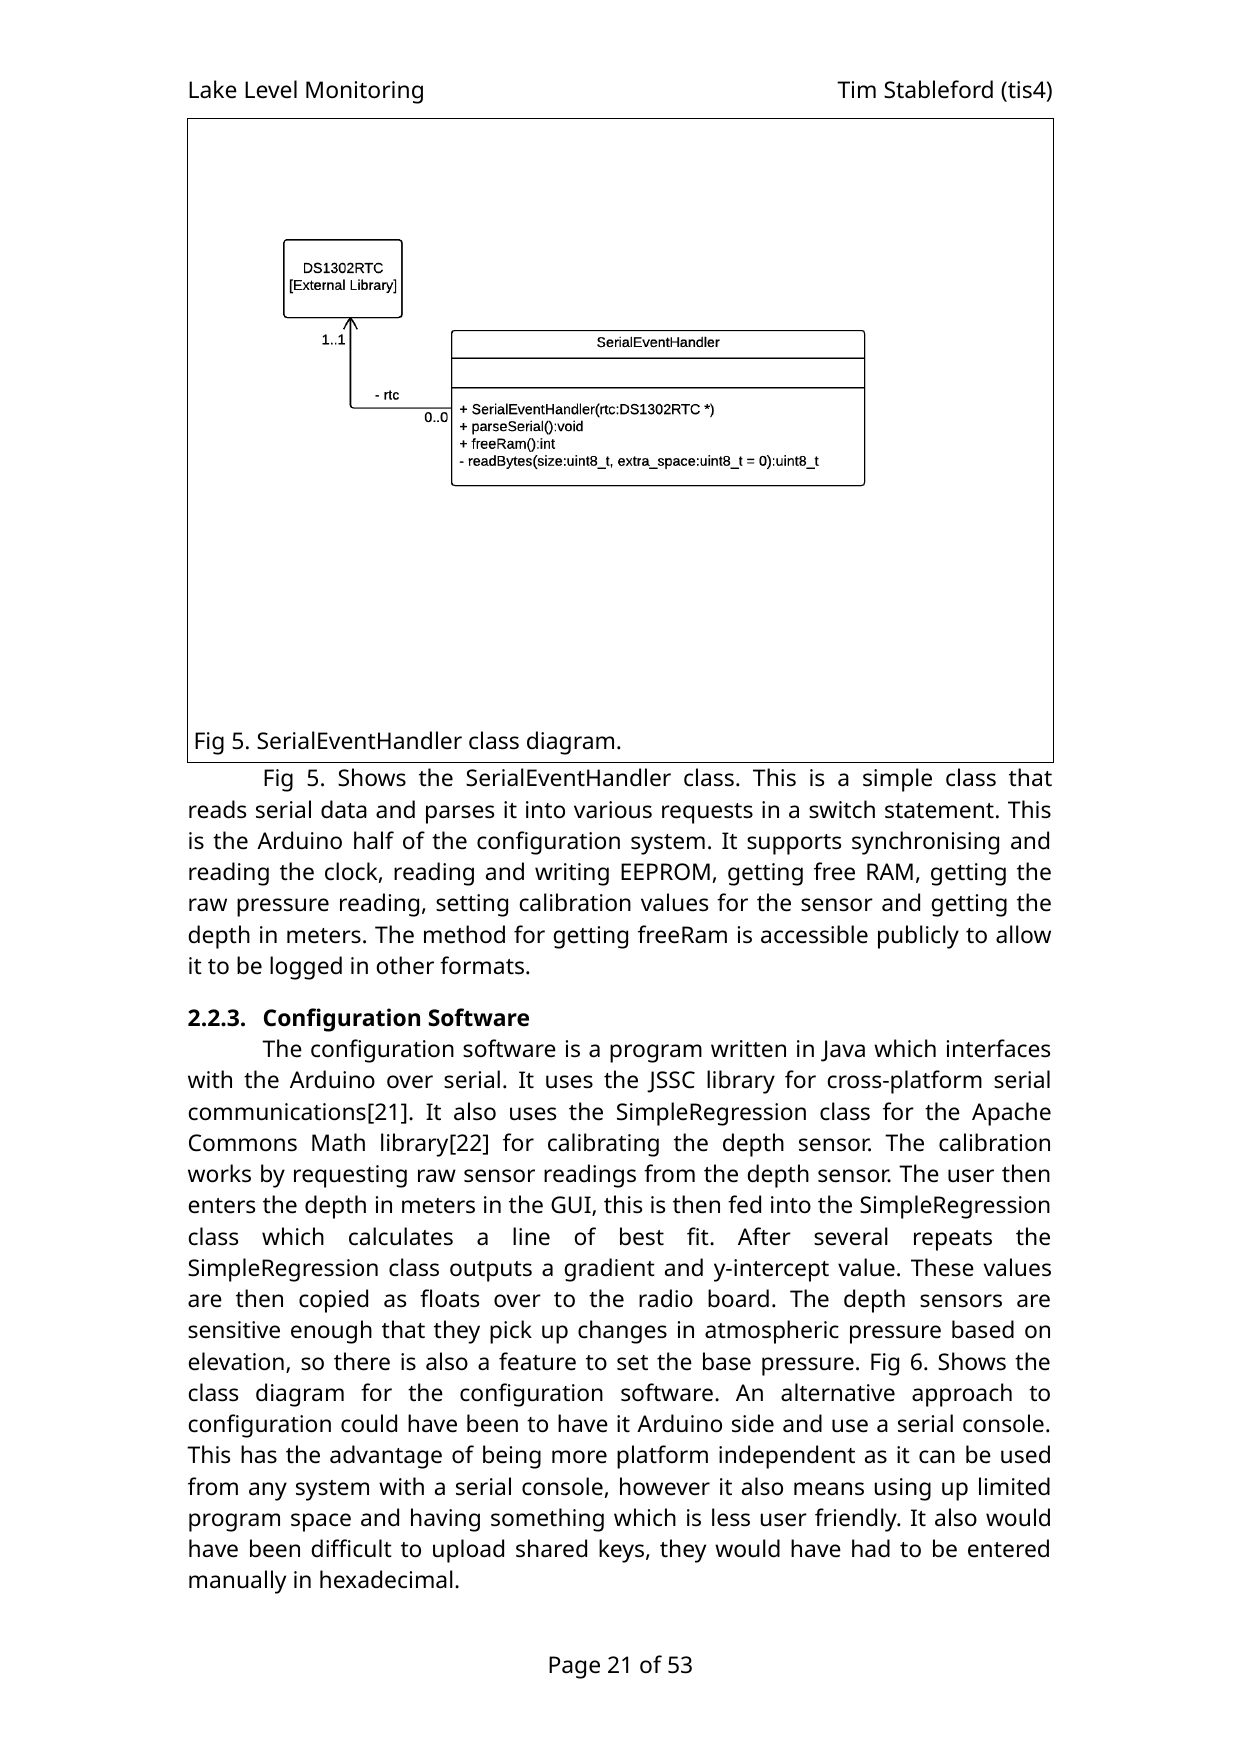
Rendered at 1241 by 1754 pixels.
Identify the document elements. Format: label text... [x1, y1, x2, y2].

text Fig 5. Shows the SerialEventHandler class. This is a simple class that reads serial data and parses it into various requests in a switch statement. This is the Arduino half of the configuration system. It supports synchronising and reading the clock, reading and writing EEPROM, getting free RAM, getting the raw pressure reading, setting calibration values for the sensor and getting the depth in meters. The method for getting freeRam is accessible publicly to allow it to be logged in other formats. [187, 763, 1053, 981]
text The configuration software is a program written in Java which interfaces with the Arduino over serial. It uses the JSSC library for cross-platform serial communications[21]. It also uses the SimpleRegression class for the Apache Commons Math library[22] for calibrating the depth sensor. The calibration works by requesting raw sensor readings from the depth sensor. The user then enters the depth in meters in the GUI, this is then fed into the SimpleRegression class which calculates a line of best fit. After several repeats the SimpleRegression class outputs a gradient and y-intercept value. These values are then copied as floats over to the radio board. The depth sensors are sensitive enough that they pick up changes in atmospheric pressure based on elevation, so there is also a feature to set the base pressure. Fig 6. Shows the class diagram for the configuration software. An alternative approach to configuration could have been to have it Arduino side and use a serial console. This has the advantage of being more platform independent as it can be used from any system with a serial console, however it also means using up limited program space and having something which is less user friendly. It also would have been difficult to upload shared keys, they would have had to be entered manually in hexadecimal. [187, 1033, 1053, 1596]
table_header Fig 5. SerialEventHandler class diagram. [188, 119, 1053, 762]
subtitle Configuration Software [187, 1002, 1053, 1033]
picture [193, 123, 1047, 726]
